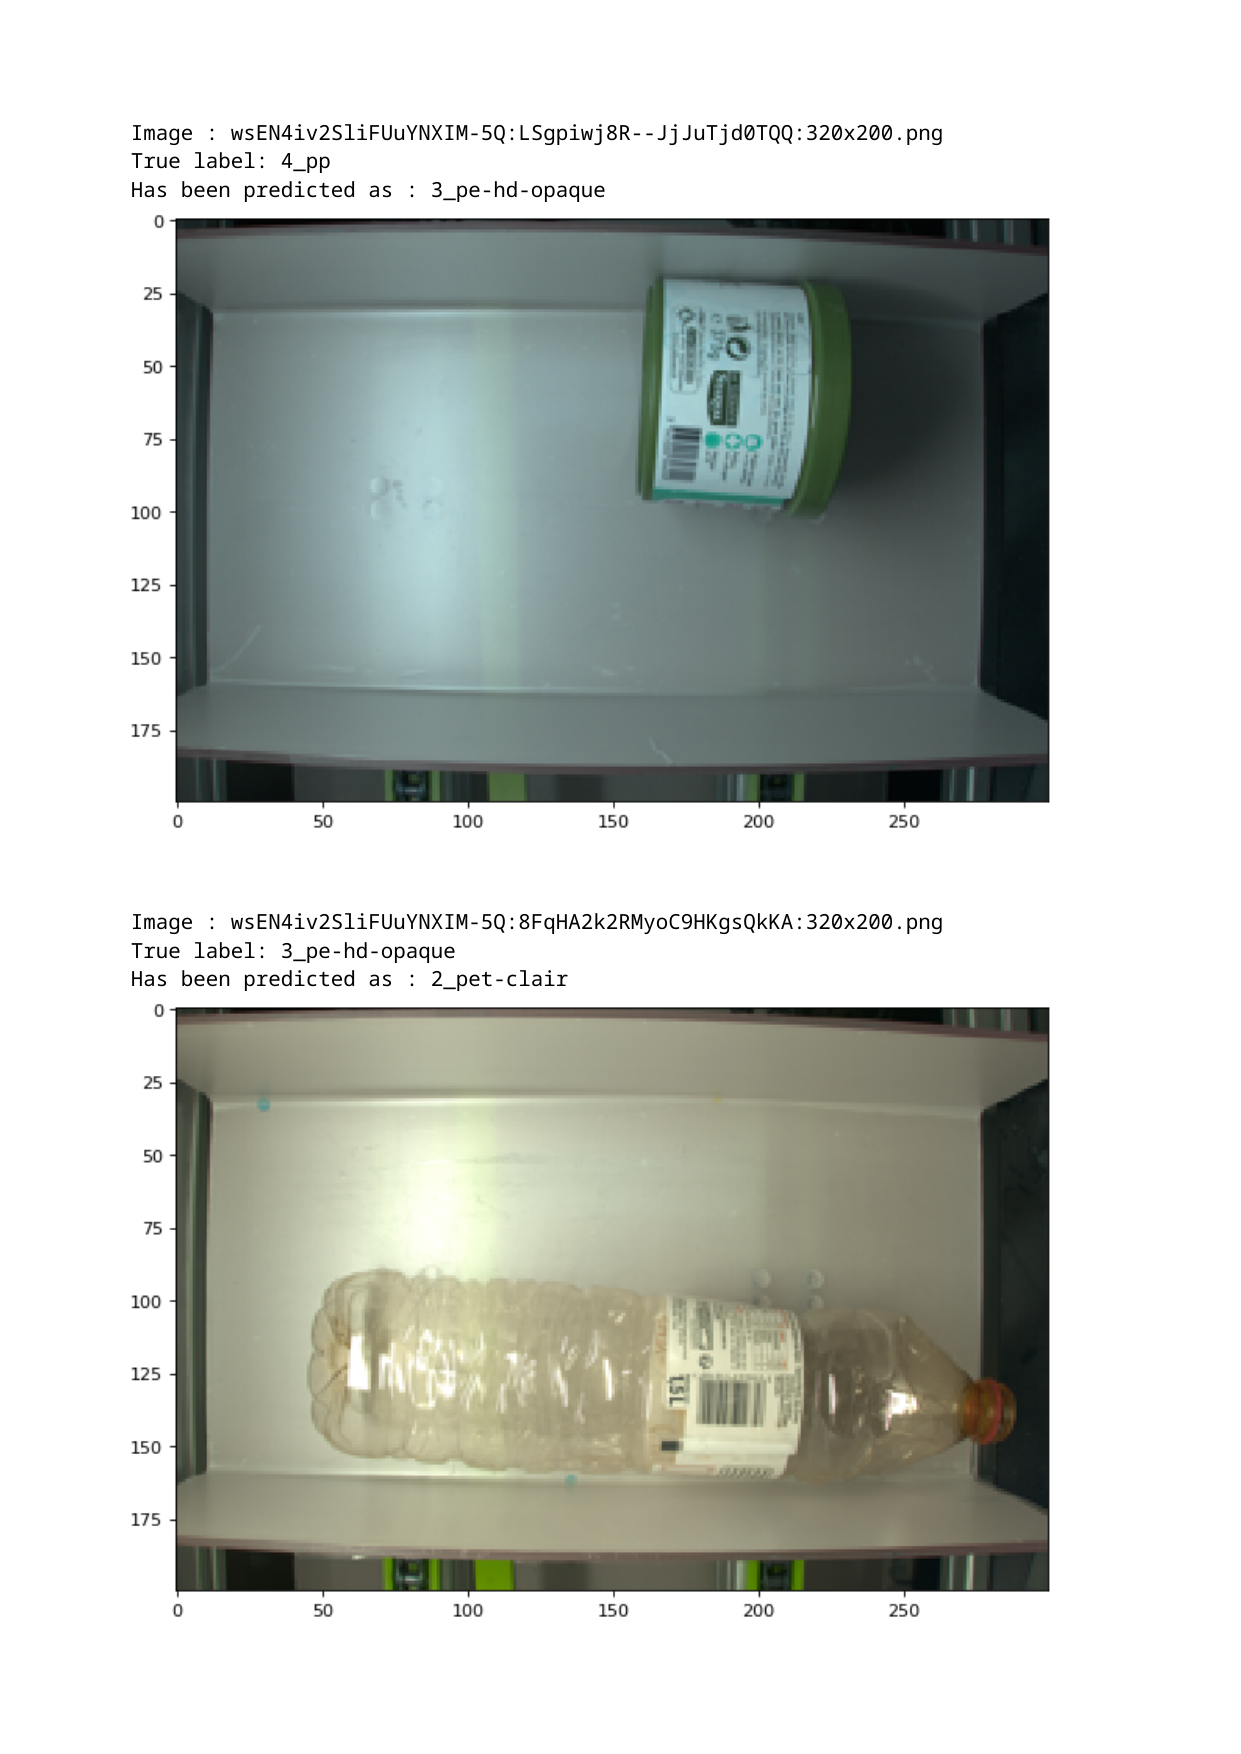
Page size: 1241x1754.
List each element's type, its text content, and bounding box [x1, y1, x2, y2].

text Image : wsEN4iv2SliFUuYNXIM-5Q:LSgpiwj8R--JjJuTjd0TQQ:320x200.png [118, 118, 1122, 147]
text Has been predicted as : 2_pet-clair [118, 964, 1122, 993]
text Image : wsEN4iv2SliFUuYNXIM-5Q:8FqHA2k2RMyoC9HKgsQkKA:320x200.png [118, 907, 1122, 936]
text True label: 4_pp [118, 147, 1122, 175]
text True label: 3_pe-hd-opaque [118, 936, 1122, 964]
picture [118, 993, 1059, 1631]
picture [118, 203, 1059, 842]
text Has been predicted as : 3_pe-hd-opaque [118, 175, 1122, 204]
